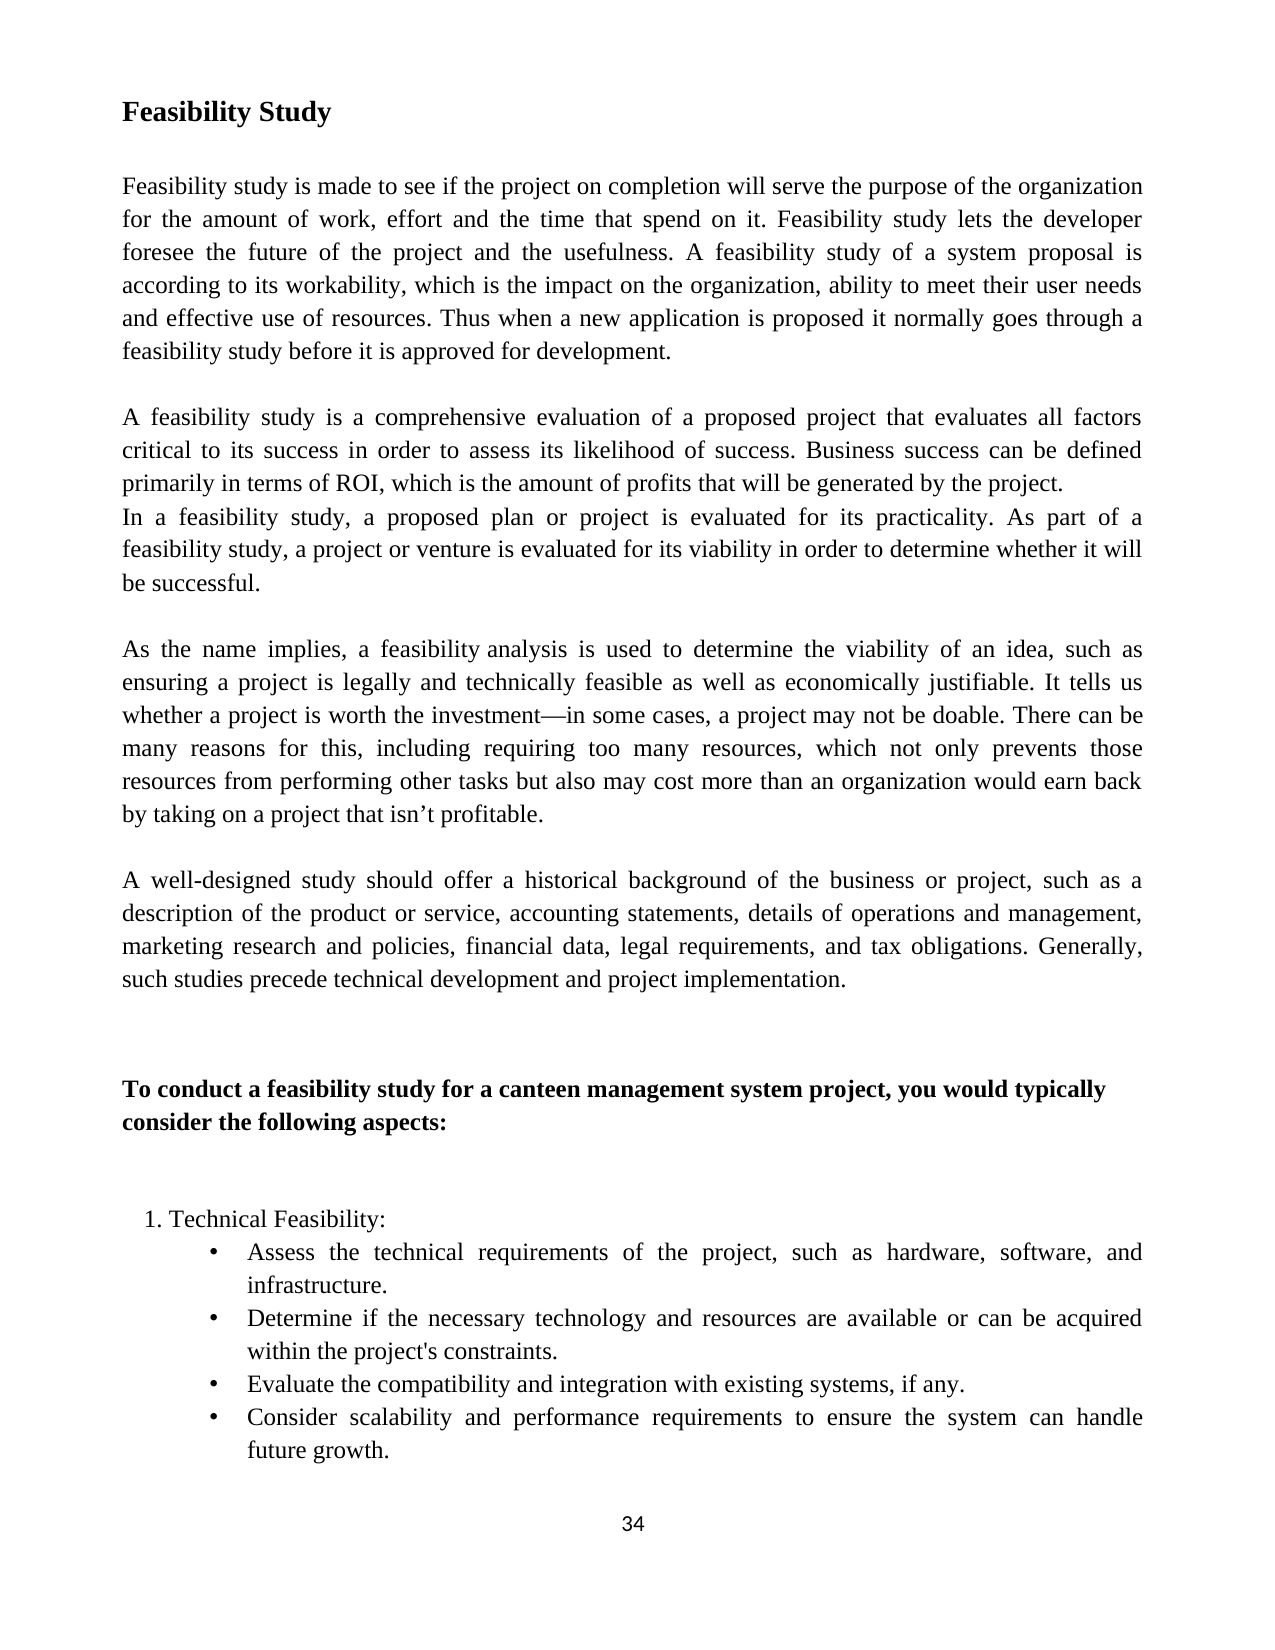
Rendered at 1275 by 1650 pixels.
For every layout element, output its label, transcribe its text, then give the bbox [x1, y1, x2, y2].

text Feasibility study is made to see if the project on completion will serve the purpose of the organization for the amount of work, effort and the time that spend on it. Feasibility study lets the developer foresee the future of the project and the usefulness. A feasibility study of a system proposal is according to its workability, which is the impact on the organization, ability to meet their user needs and effective use of resources. Thus when a new application is proposed it normally goes through a feasibility study before it is approved for development. [122, 171, 1144, 365]
text A well-designed study should offer a historical background of the business or project, such as a description of the product or service, accounting statements, details of operations and management, marketing research and policies, financial data, legal requirements, and tax obligations. Generally, such studies precede technical development and project implementation. [122, 865, 1144, 993]
text Feasibility Study [122, 94, 1144, 127]
list Determine if the necessary technology and resources are available or can be acquired within the project's constraints. [209, 1303, 1144, 1365]
text To conduct a feasibility study for a canteen management system project, you would typically consider the following aspects: [122, 1074, 1144, 1136]
text As the name implies, a feasibility analysis is used to determine the viability of an idea, such as ensuring a project is legally and technically feasible as well as economically justifiable. It tells us whether a project is worth the investment—in some cases, a project may not be doable. There can be many reasons for this, including requiring too many resources, which not only prevents those resources from performing other tasks but also may cost more than an organization would earn back by taking on a project that isn’t profitable. [122, 634, 1144, 827]
list Consider scalability and performance requirements to ensure the system can handle future growth. [209, 1402, 1144, 1464]
text A feasibility study is a comprehensive evaluation of a proposed project that evaluates all factors critical to its success in order to assess its likelihood of success. Business success can be defined primarily in terms of ROI, which is the amount of profits that will be generated by the project. [122, 402, 1144, 497]
text In a feasibility study, a proposed plan or project is evaluated for its practicality. As part of a feasibility study, a project or venture is evaluated for its viability in order to determine whether it will be successful. [122, 502, 1144, 596]
text 1. Technical Feasibility: [122, 1204, 1144, 1233]
list Assess the technical requirements of the project, such as hardware, software, and infrastructure. [209, 1237, 1144, 1299]
list Evaluate the compatibility and integration with existing systems, if any. [209, 1369, 1144, 1398]
